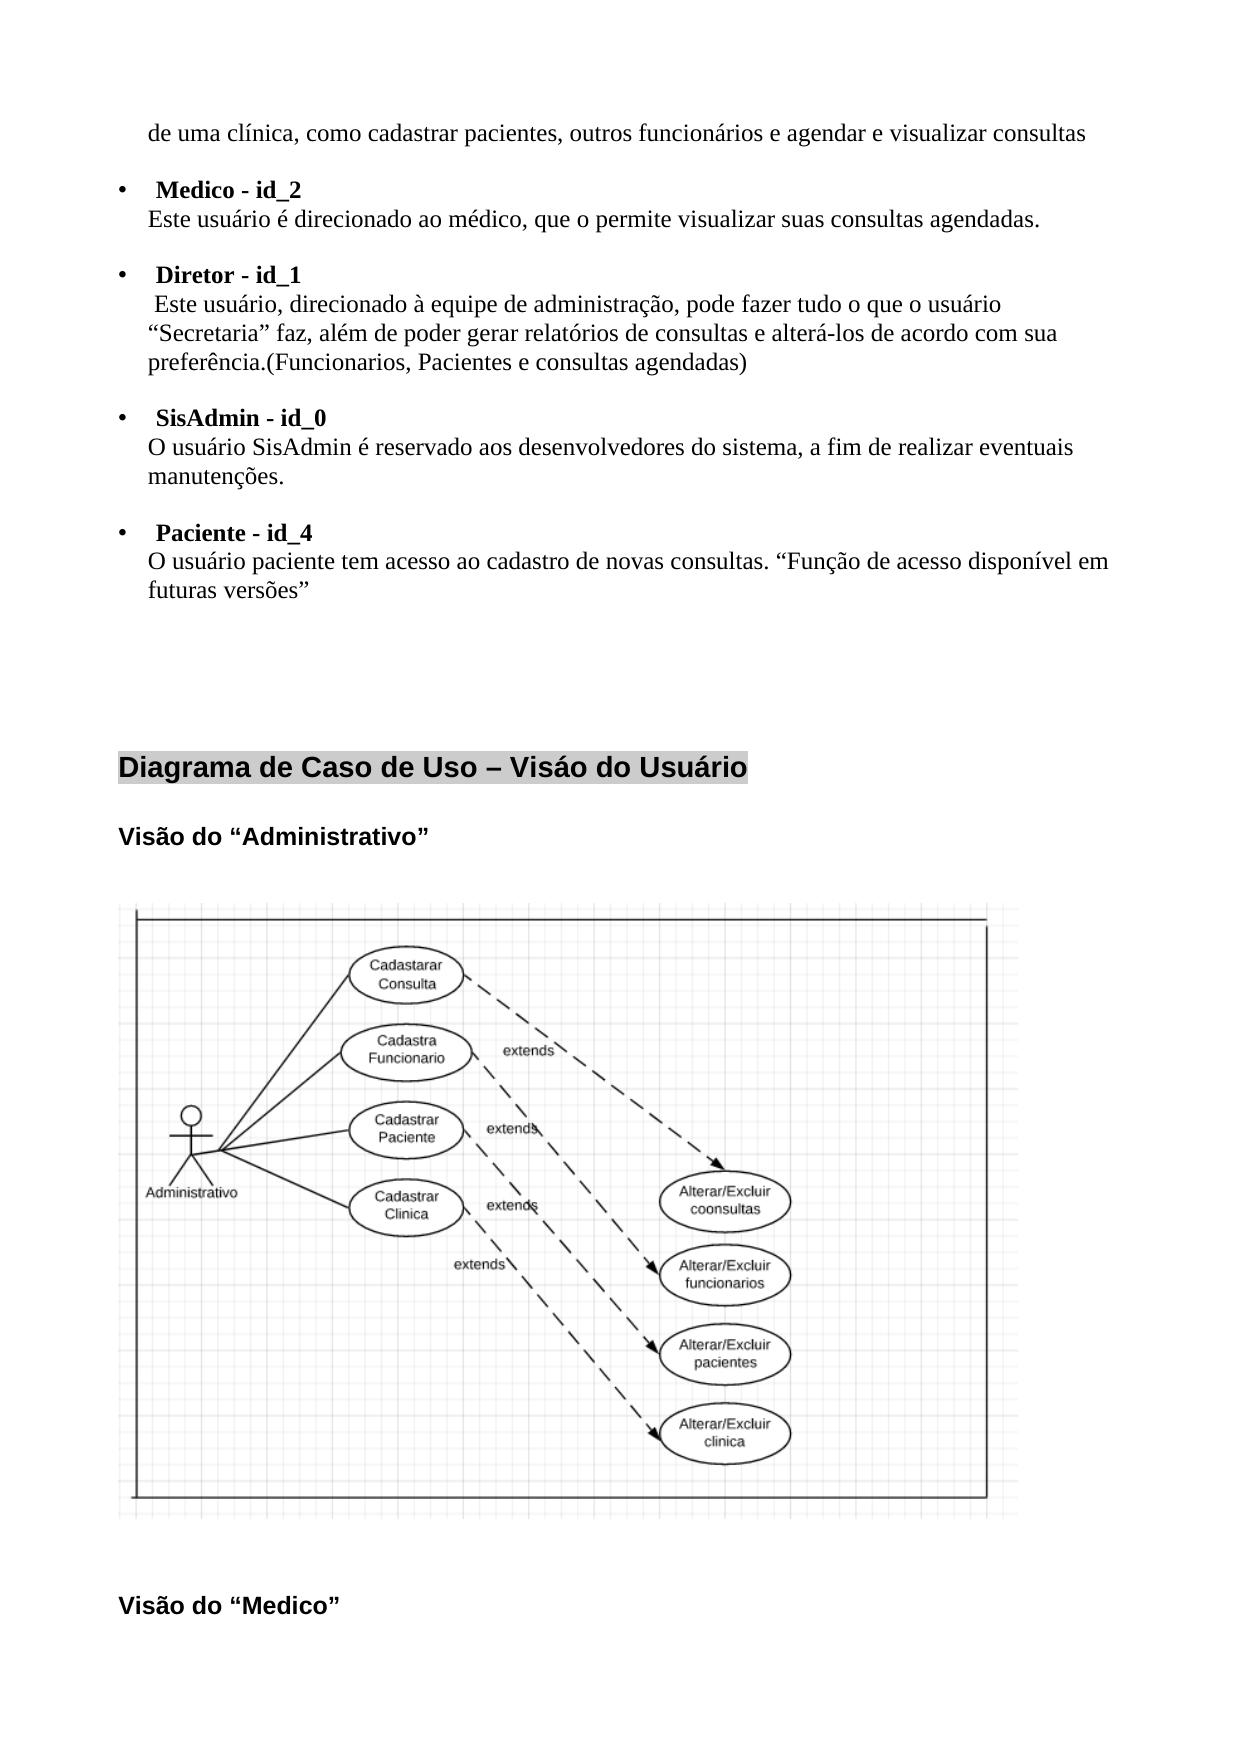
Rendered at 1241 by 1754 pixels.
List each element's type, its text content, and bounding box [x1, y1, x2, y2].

text Visão do “Administrativo” [118, 822, 1122, 850]
list Paciente - id_4 [110, 518, 1122, 546]
text Este usuário é direcionado ao médico, que o permite visualizar suas consultas agendadas. [118, 204, 1122, 232]
text Este usuário, direcionado à equipe de administração, pode fazer tudo o que o usuário “Secretaria” faz, além de poder gerar relatórios de consultas e alterá-los de acordo com sua preferência.(Funcionarios, Pacientes e consultas agendadas) [148, 289, 1122, 375]
text Visão do “Medico” [118, 1591, 1122, 1619]
text O usuário paciente tem acesso ao cadastro de novas consultas. “Função de acesso disponível em futuras versões” [148, 546, 1122, 604]
text O usuário SisAdmin é reservado aos desenvolvedores do sistema, a fim de realizar eventuais manutenções. [148, 432, 1122, 490]
text de uma clínica, como cadastrar pacientes, outros funcionários e agendar e visualizar consultas [148, 118, 1122, 147]
list SisAdmin - id_0 [110, 403, 1122, 432]
list Medico - id_2 [110, 175, 1122, 204]
list Diretor - id_1 [110, 260, 1122, 289]
text Diagrama de Caso de Uso – Visáo do Usuário [118, 751, 1122, 784]
